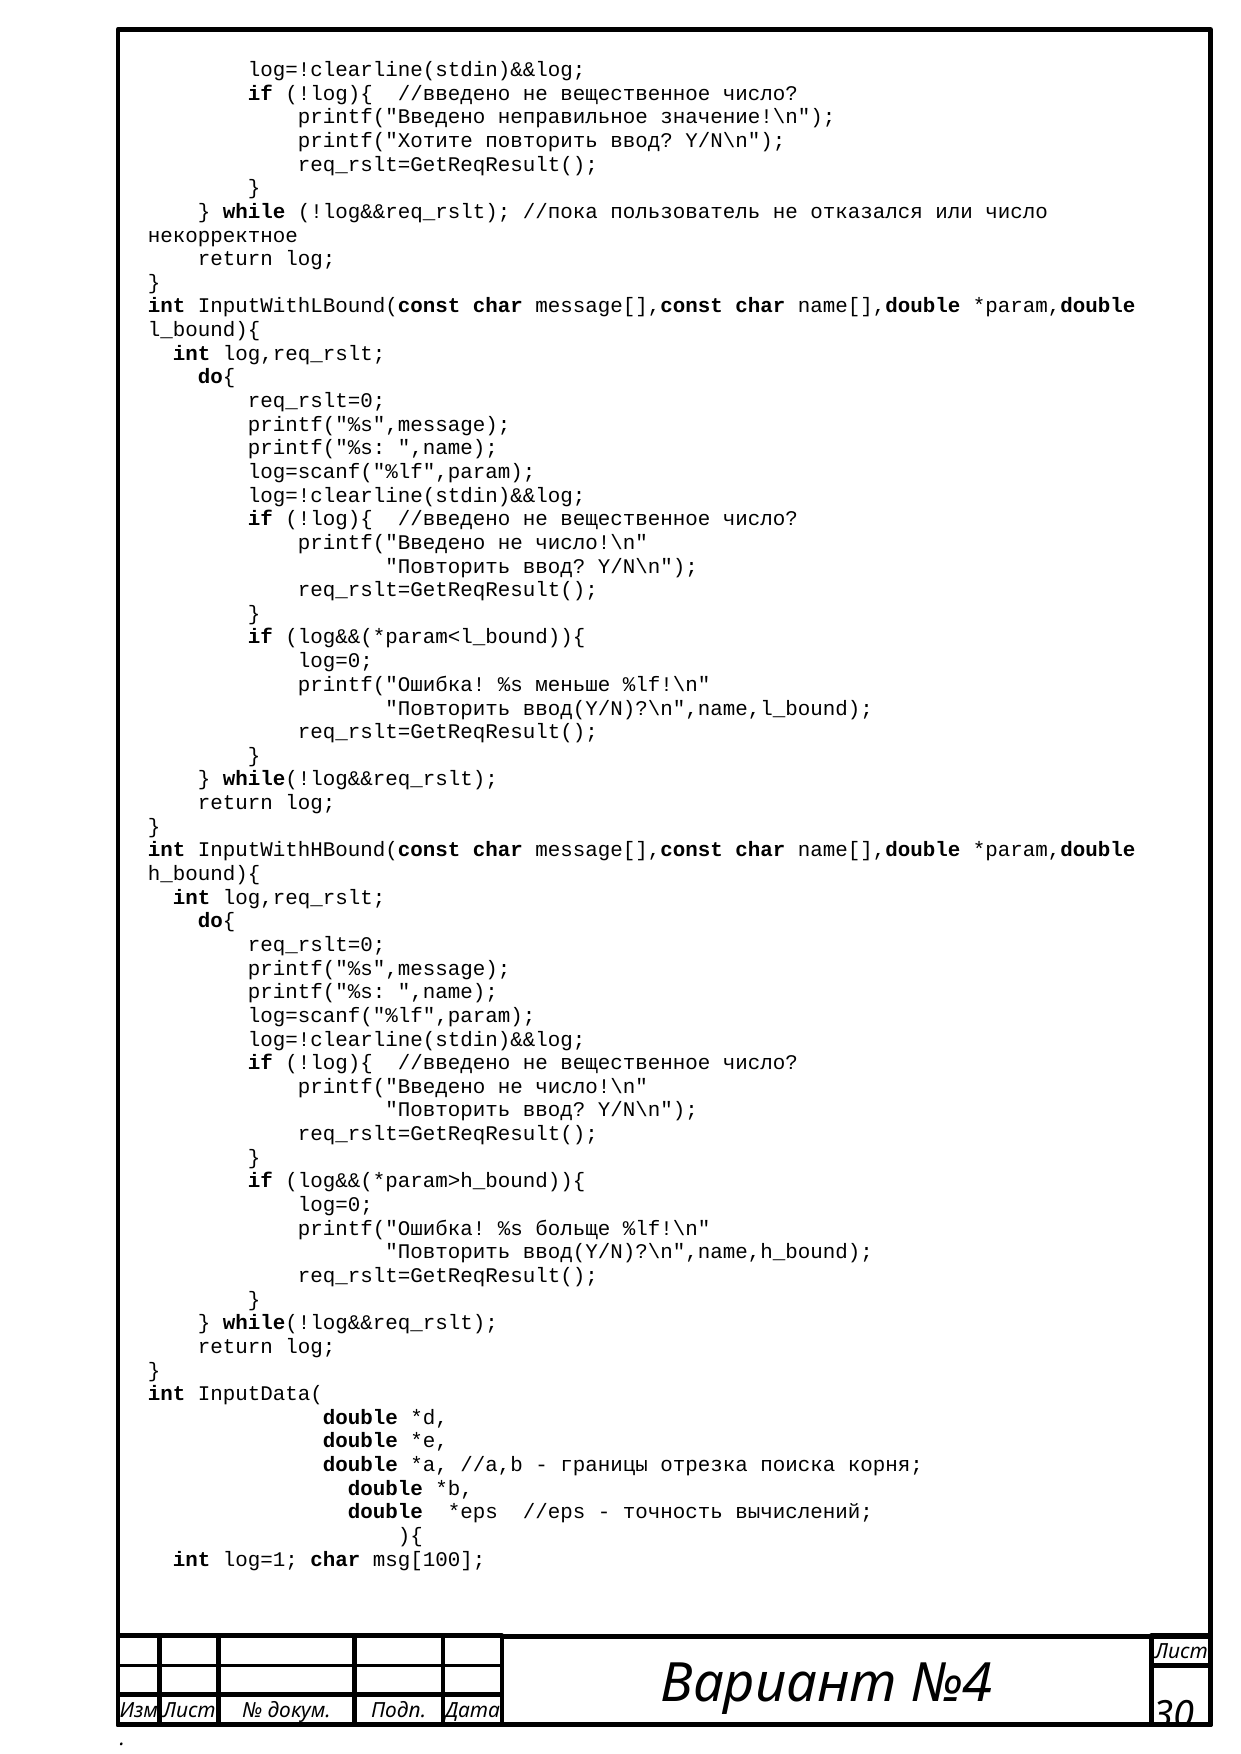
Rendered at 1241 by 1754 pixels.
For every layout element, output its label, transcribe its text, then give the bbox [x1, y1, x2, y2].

text } [148, 816, 1181, 839]
text } [148, 1289, 1181, 1312]
text printf("Введено не число!\n" [148, 1076, 1181, 1099]
text } [148, 1147, 1181, 1170]
text return log; [148, 1336, 1181, 1359]
text return log; [148, 248, 1181, 272]
text printf("Ошибка! %s меньше %lf!\n" [148, 674, 1181, 697]
text log=!clearline(stdin)&&log; [148, 485, 1181, 508]
text log=!clearline(stdin)&&log; [148, 1028, 1181, 1052]
text ){ [148, 1525, 1181, 1549]
text do{ [148, 366, 1181, 390]
text do{ [148, 910, 1181, 934]
text printf("Хотите повторить ввод? Y/N\n"); [148, 130, 1181, 154]
text req_rslt=0; [148, 934, 1181, 958]
text int InputWithLBound(const char message[],const char name[],double *param,double l_bound){ [148, 296, 1181, 343]
text printf("Введено не число!\n" [148, 532, 1181, 556]
text "Повторить ввод(Y/N)?\n",name,h_bound); [148, 1241, 1181, 1265]
text int log=1; char msg[100]; [148, 1549, 1181, 1572]
text printf("%s: ",name); [148, 981, 1181, 1005]
text printf("%s",message); [148, 958, 1181, 981]
text "Повторить ввод? Y/N\n"); [148, 1099, 1181, 1123]
text int InputWithHBound(const char message[],const char name[],double *param,double h_bound){ [148, 839, 1181, 887]
text int InputData( [148, 1383, 1181, 1407]
text double *eps //eps - точность вычислений; [148, 1501, 1181, 1525]
text int log,req_rslt; [148, 343, 1181, 366]
text req_rslt=GetReqResult(); [148, 1123, 1181, 1147]
text if (!log){ //введено не вещественное число? [148, 83, 1181, 106]
text } while(!log&&req_rslt); [148, 1312, 1181, 1336]
text log=0; [148, 1194, 1181, 1218]
text req_rslt=GetReqResult(); [148, 721, 1181, 745]
text return log; [148, 792, 1181, 816]
text req_rslt=GetReqResult(); [148, 154, 1181, 177]
text req_rslt=GetReqResult(); [148, 1265, 1181, 1289]
text } while (!log&&req_rslt); //пока пользователь не отказался или число некорректное [148, 201, 1181, 248]
text log=scanf("%lf",param); [148, 1005, 1181, 1028]
text printf("Ошибка! %s больще %lf!\n" [148, 1218, 1181, 1241]
text } [148, 177, 1181, 201]
text "Повторить ввод? Y/N\n"); [148, 556, 1181, 579]
text req_rslt=GetReqResult(); [148, 579, 1181, 603]
text double *b, [148, 1478, 1181, 1501]
text } [148, 272, 1181, 296]
text double *a, //a,b - границы отрезка поиска корня; [148, 1454, 1181, 1478]
text } [148, 1359, 1181, 1383]
text double *d, [148, 1407, 1181, 1431]
text log=scanf("%lf",param); [148, 461, 1181, 485]
text log=!clearline(stdin)&&log; [148, 59, 1181, 83]
text log=0; [148, 650, 1181, 674]
text if (!log){ //введено не вещественное число? [148, 508, 1181, 532]
text if (!log){ //введено не вещественное число? [148, 1052, 1181, 1076]
text int log,req_rslt; [148, 887, 1181, 910]
text } [148, 603, 1181, 627]
text double *e, [148, 1431, 1181, 1454]
text printf("%s: ",name); [148, 437, 1181, 461]
text printf("%s",message); [148, 414, 1181, 437]
text req_rslt=0; [148, 390, 1181, 414]
text } [148, 745, 1181, 768]
text "Повторить ввод(Y/N)?\n",name,l_bound); [148, 697, 1181, 721]
text printf("Введено неправильное значение!\n"); [148, 106, 1181, 130]
text if (log&&(*param>h_bound)){ [148, 1170, 1181, 1194]
text } while(!log&&req_rslt); [148, 768, 1181, 792]
text if (log&&(*param<l_bound)){ [148, 627, 1181, 650]
